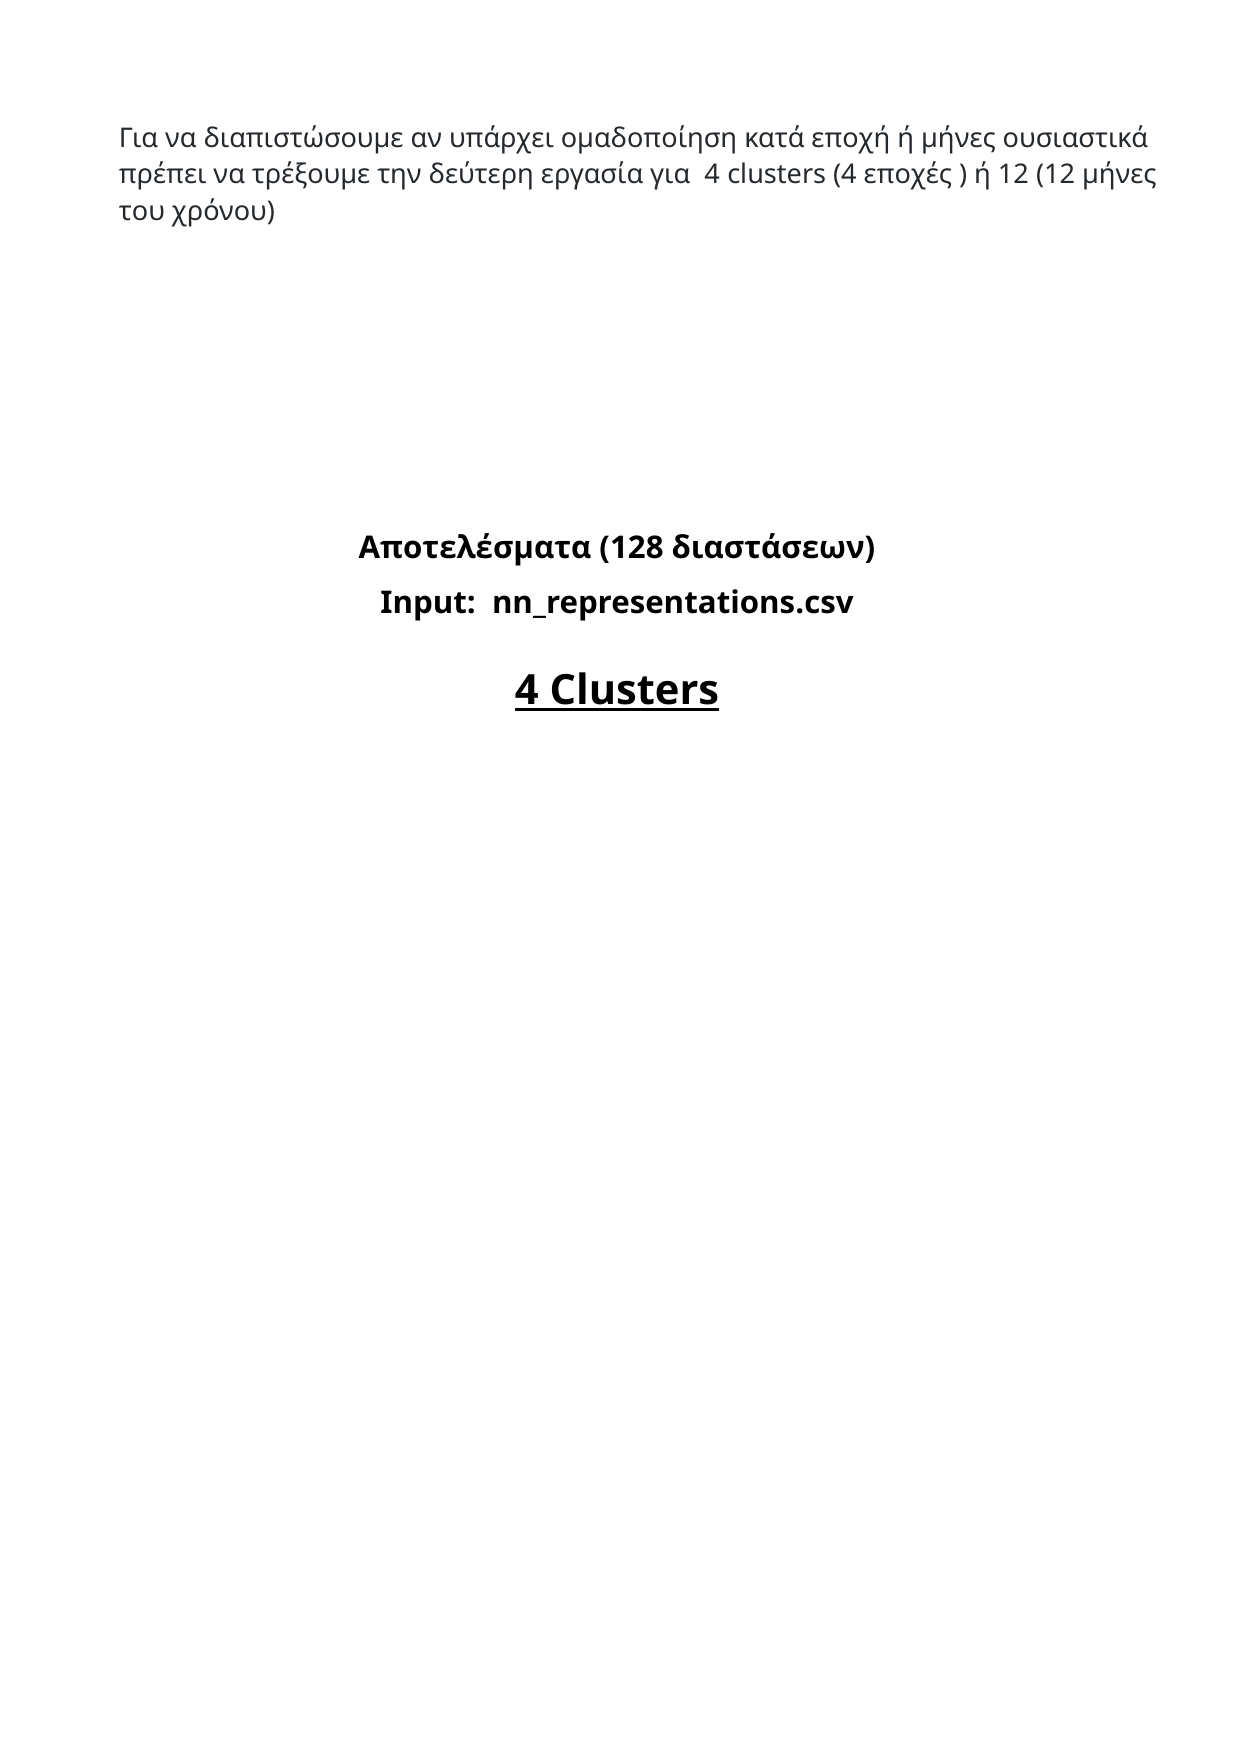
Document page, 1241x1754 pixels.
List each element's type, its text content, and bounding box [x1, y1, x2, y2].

subtitle Αποτελέσματα (128 διαστάσεων) [45, 525, 1189, 567]
subtitle 4 Clusters [45, 660, 1189, 717]
text Για να διαπιστώσουμε αν υπάρχει ομαδοποίηση κατά εποχή ή μήνες ουσιαστικά πρέπει να τρέξουμε την δεύτερη εργασία για 4 clusters (4 εποχές ) ή 12 (12 μήνες του χρόνου) [119, 118, 1189, 229]
text Input: nn_representations.csv [45, 580, 1189, 622]
